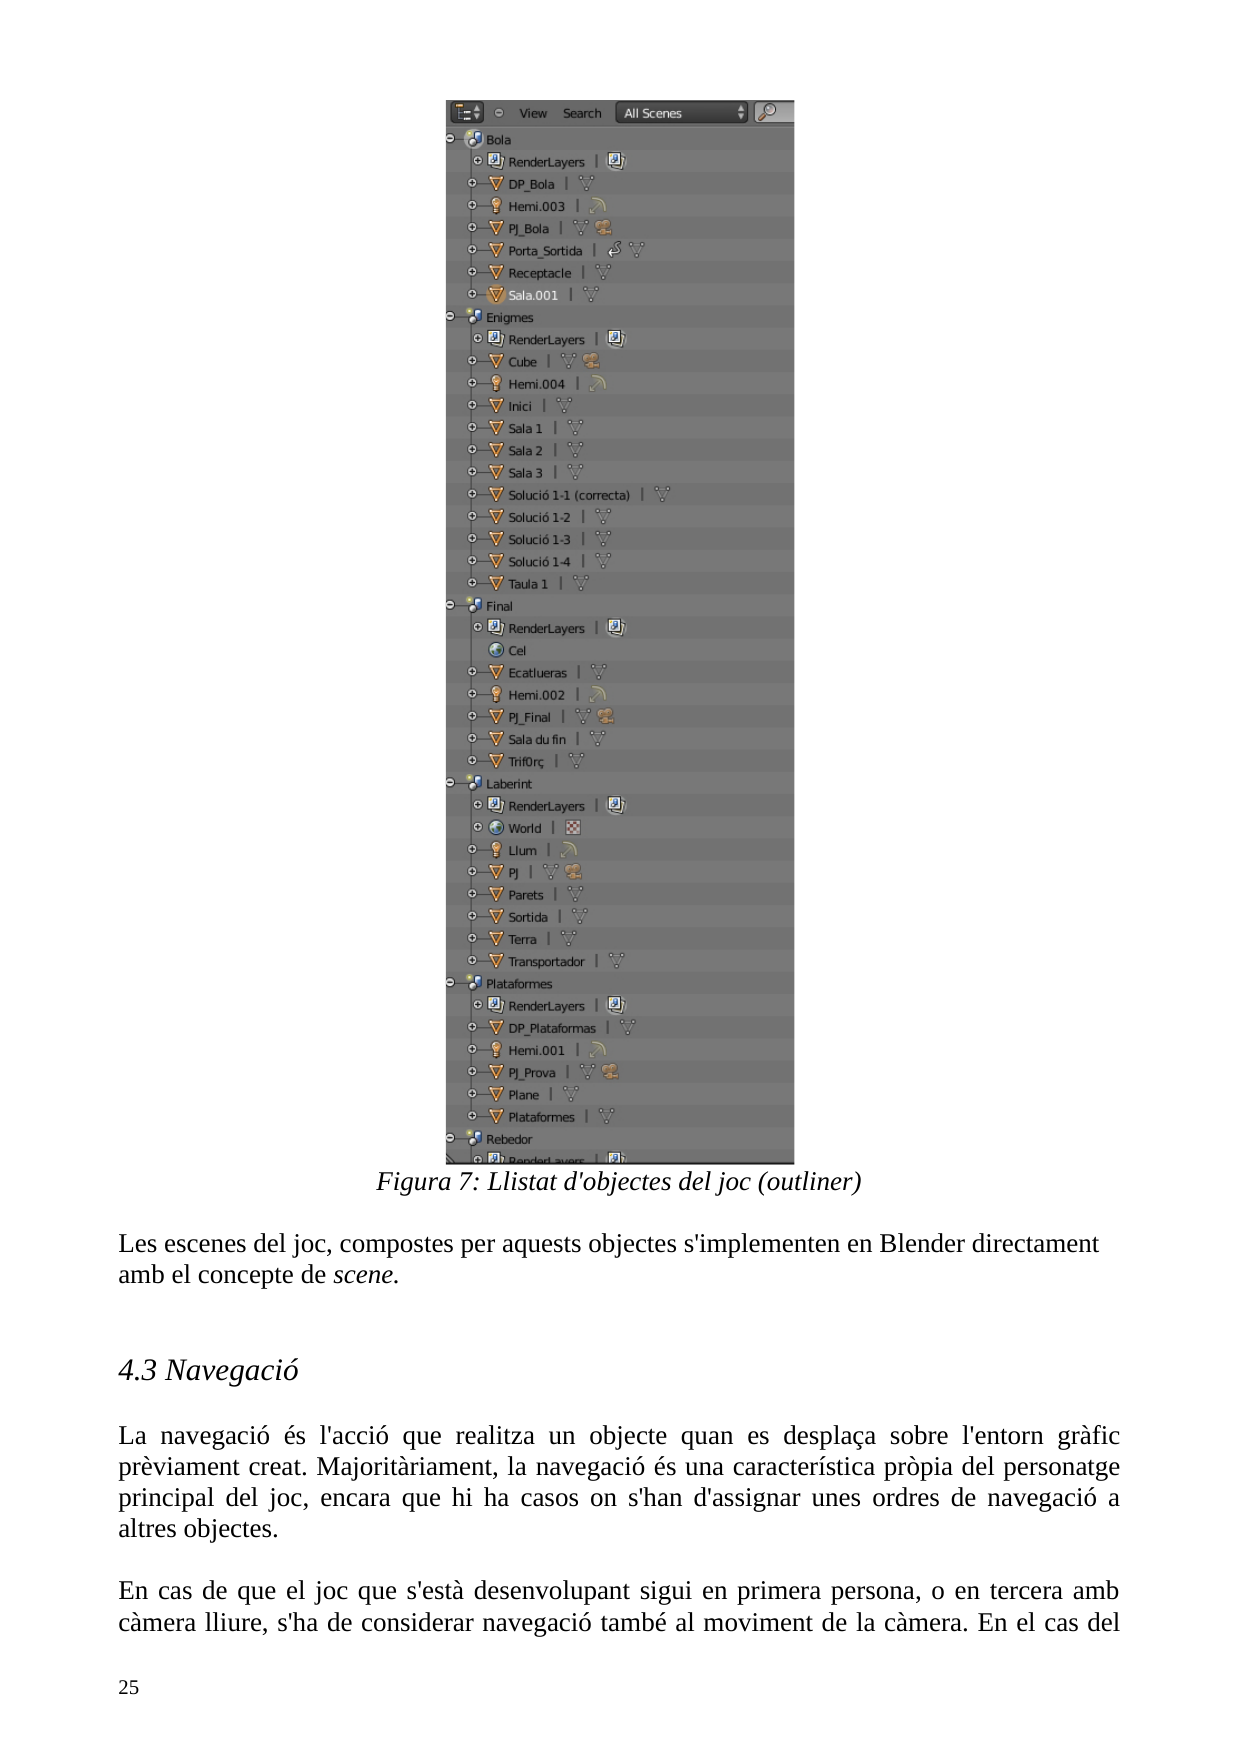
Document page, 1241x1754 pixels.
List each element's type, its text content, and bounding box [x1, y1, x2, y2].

text Les escenes del joc, compostes per aquests objectes s'implementen en Blender directament amb el concepte de scene. [118, 1227, 1122, 1289]
text 4.3 Navegació [118, 1352, 1122, 1388]
text La navegació és l'acció que realitza un objecte quan es desplaça sobre l'entorn gràfic prèviament creat. Majoritàriament, la navegació és una característica pròpia del personatge principal del joc, encara que hi ha casos on s'han d'assignar unes ordres de navegació a altres objectes. [118, 1419, 1122, 1543]
text Figura 7: Llistat d'objectes del joc (outliner) [118, 91, 1122, 1196]
text En cas de que el joc que s'està desenvolupant sigui en primera persona, o en tercera amb càmera lliure, s'ha de considerar navegació també al moviment de la càmera. En el cas del [118, 1574, 1122, 1637]
picture [445, 100, 795, 1165]
